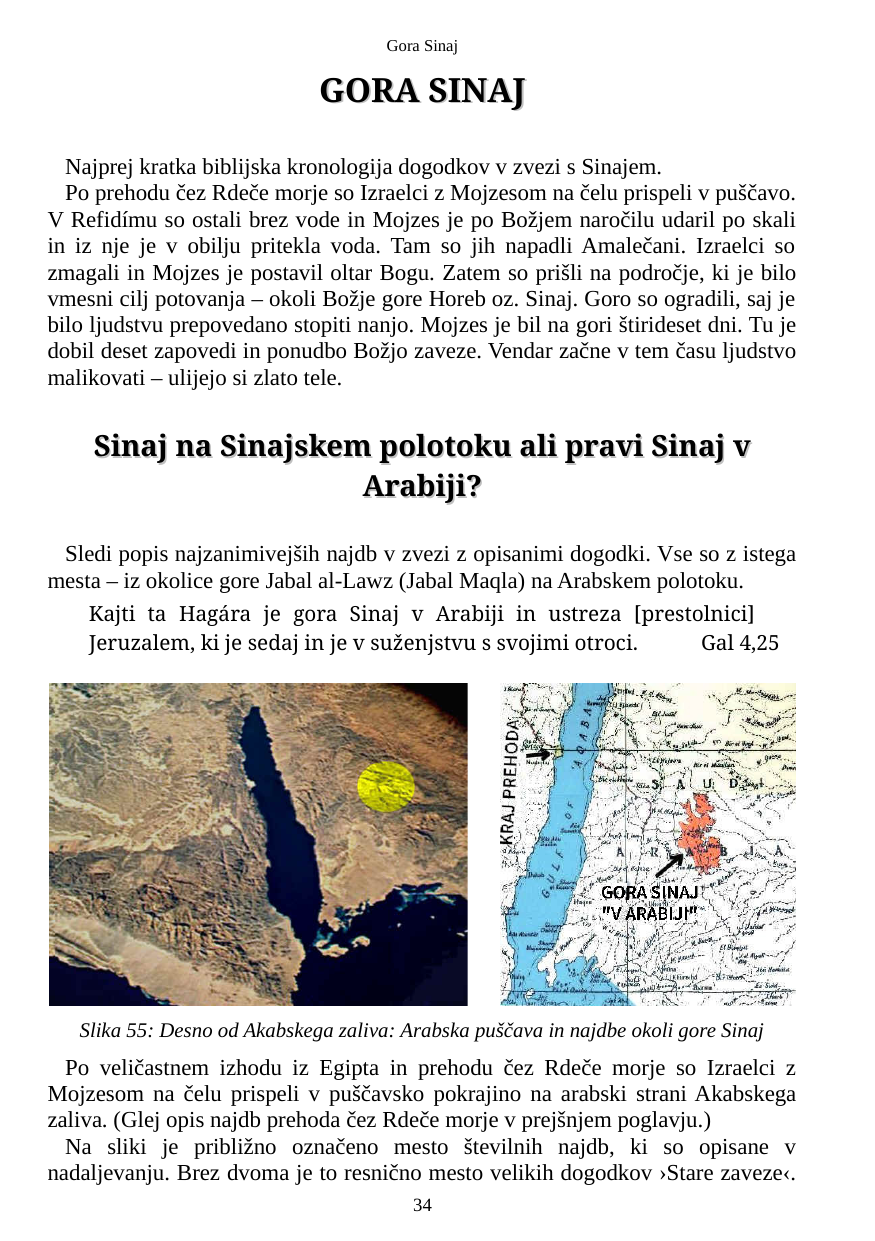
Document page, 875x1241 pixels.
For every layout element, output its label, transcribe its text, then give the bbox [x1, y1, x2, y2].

picture [500, 683, 796, 1006]
text Slika 55: Desno od Akabskega zaliva: Arabska puščava in najdbe okoli gore Sinaj [48, 682, 795, 1042]
text Sledi popis najzanimivejših najdb v zvezi z opisanimi dogodki. Vse so z istega mesta – iz okolice gore Jabal al-Lawz (Jabal Maqla) na Arabskem polotoku. [47, 541, 797, 593]
subtitle Sinaj na Sinajskem polotoku ali pravi Sinaj v Arabiji? [47, 426, 797, 505]
picture [49, 683, 468, 1006]
text Kajti ta Hagára je gora Sinaj v Arabiji in ustreza [prestolnici] Jeruzalem, ki je sedaj in je v suženjstvu s svojimi otroci. Gal 4,25 [89, 599, 756, 656]
text Po veličastnem izhodu iz Egipta in prehodu čez Rdeče morje so Izraelci z Mojzesom na čelu prispeli v puščavsko pokrajino na arabski strani Akabskega zaliva. (Glej opis najdb prehoda čez Rdeče morje v prejšnjem poglavju.) [47, 668, 797, 1133]
text Po prehodu čez Rdeče morje so Izraelci z Mojzesom na čelu prispeli v puščavo. V Refidímu so ostali brez vode in Mojzes je po Božjem naročilu udaril po skali in iz nje je v obilju pritekla voda. Tam so jih napadli Amalečani. Izraelci so zmagali in Mojzes je postavil oltar Bogu. Zatem so prišli na področje, ki je bilo vmesni cilj potovanja – okoli Božje gore Horeb oz. Sinaj. Goro so ogradili, saj je bilo ljudstvu prepovedano stopiti nanjo. Mojzes je bil na gori štirideset dni. Tu je dobil deset zapovedi in ponudbo Božjo zaveze. Vendar začne v tem času ljudstvo malikovati – ulijejo si zlato tele. [47, 179, 797, 390]
text Na sliki je približno označeno mesto številnih najdb, ki so opisane v nadaljevanju. Brez dvoma je to resnično mesto velikih dogodkov ›Stare zaveze‹. [47, 1133, 797, 1185]
subtitle Gora Sinaj [47, 66, 797, 112]
text Najprej kratka biblijska kronologija dogodkov v zvezi s Sinajem. [47, 153, 797, 179]
